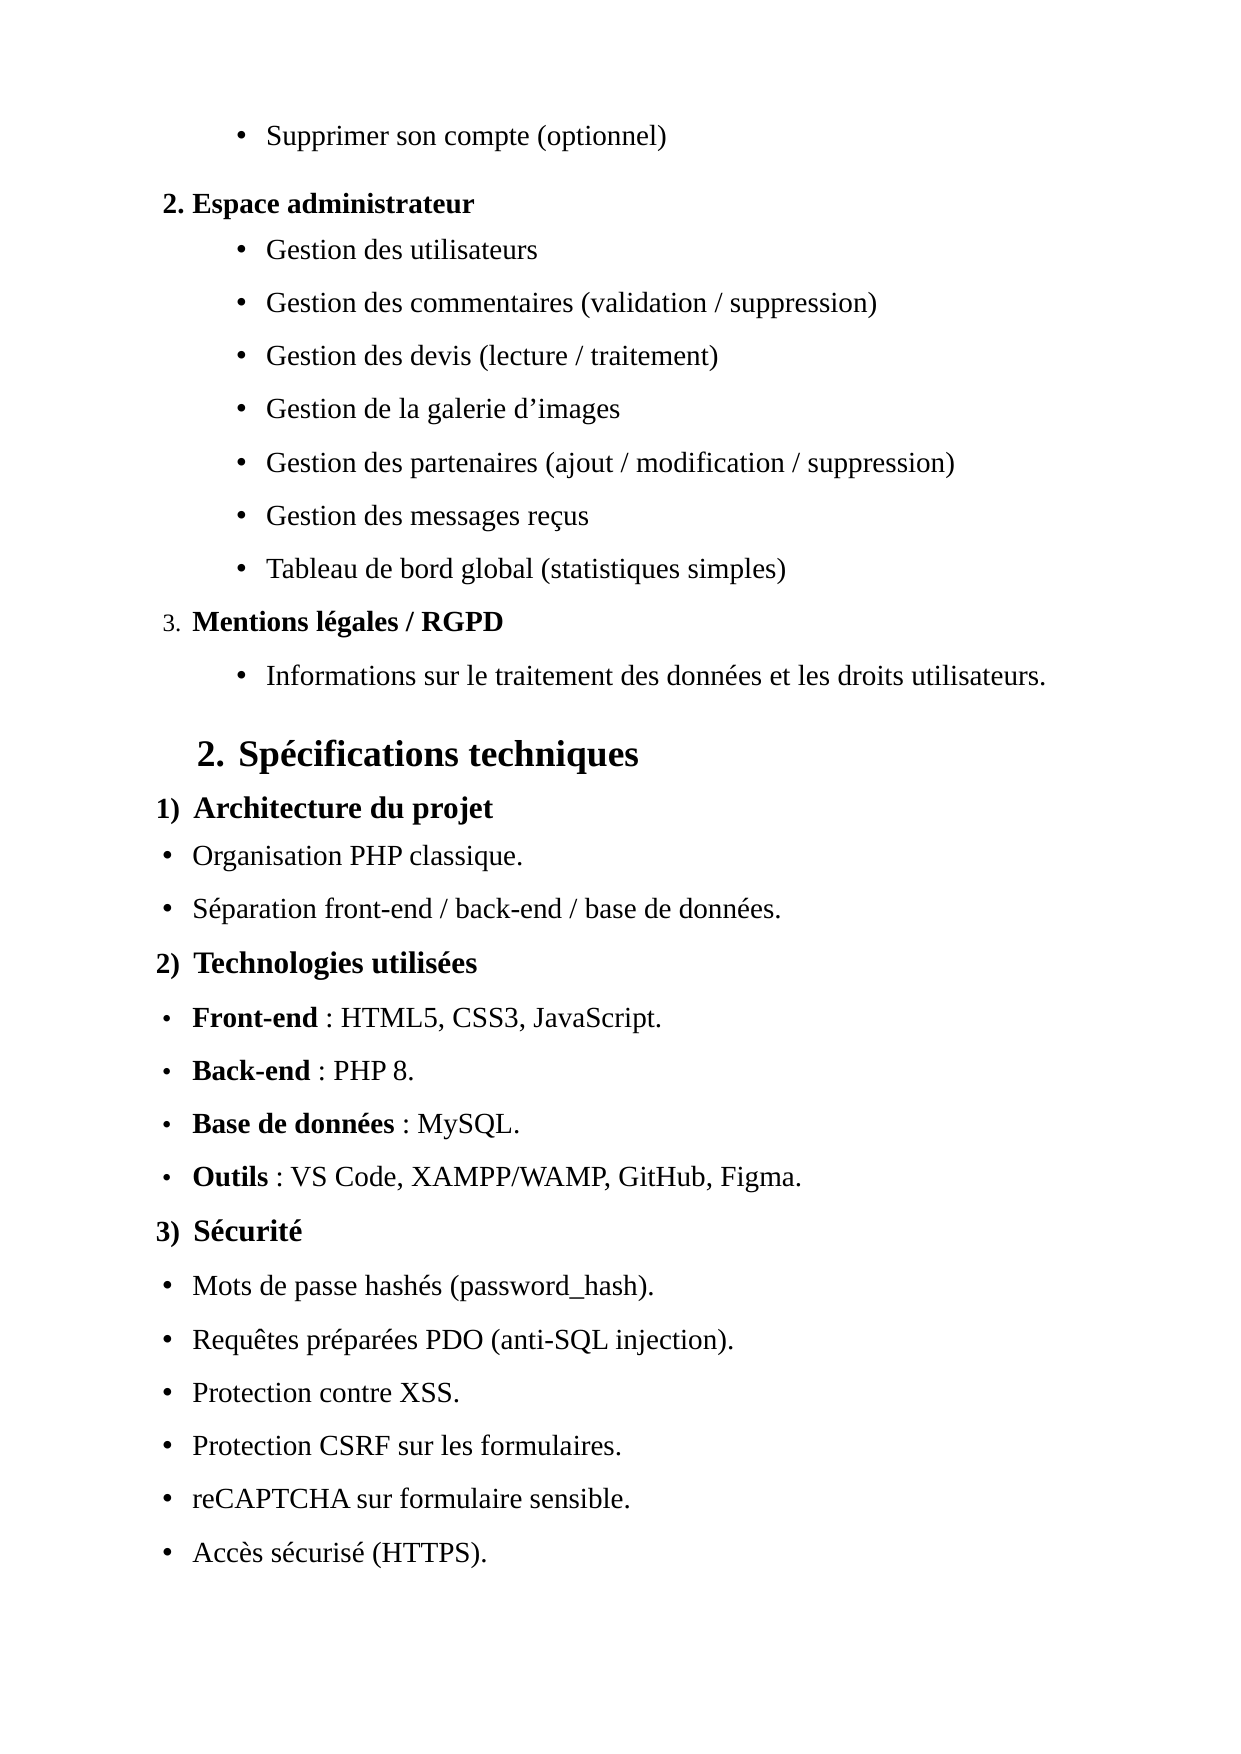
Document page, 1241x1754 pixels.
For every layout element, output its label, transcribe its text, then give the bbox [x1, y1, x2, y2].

list Back-end : PHP 8. [162, 1053, 1122, 1087]
list Gestion des utilisateurs [236, 232, 1122, 266]
list Protection contre XSS. [162, 1375, 1122, 1409]
list Gestion des devis (lecture / traitement) [236, 338, 1122, 372]
list Requêtes préparées PDO (anti-SQL injection). [162, 1322, 1122, 1355]
list Supprimer son compte (optionnel) [236, 118, 1122, 152]
list Gestion des commentaires (validation / suppression) [236, 285, 1122, 319]
list Front-end : HTML5, CSS3, JavaScript. [162, 1000, 1122, 1034]
list Accès sécurisé (HTTPS). [162, 1535, 1122, 1568]
list Séparation front-end / back-end / base de données. [162, 891, 1122, 925]
subtitle Espace administrateur [162, 186, 1122, 219]
list Outils : VS Code, XAMPP/WAMP, GitHub, Figma. [162, 1159, 1122, 1193]
list Organisation PHP classique. [162, 838, 1122, 872]
list Base de données : MySQL. [162, 1106, 1122, 1140]
list Tableau de bord global (statistiques simples) [236, 551, 1122, 585]
list Gestion des partenaires (ajout / modification / suppression) [236, 445, 1122, 478]
list Mots de passe hashés (password_hash). [162, 1268, 1122, 1302]
list Protection CSRF sur les formulaires. [162, 1428, 1122, 1462]
list Mentions légales / RGPD [162, 604, 1122, 638]
subtitle Sécurité [156, 1213, 1122, 1249]
subtitle Architecture du projet [156, 789, 1122, 825]
subtitle Spécifications techniques [197, 732, 1122, 775]
subtitle Technologies utilisées [156, 944, 1122, 980]
list Informations sur le traitement des données et les droits utilisateurs. [236, 658, 1122, 691]
list Gestion de la galerie d’images [236, 392, 1122, 425]
list Gestion des messages reçus [236, 498, 1122, 532]
list reCAPTCHA sur formulaire sensible. [162, 1481, 1122, 1515]
